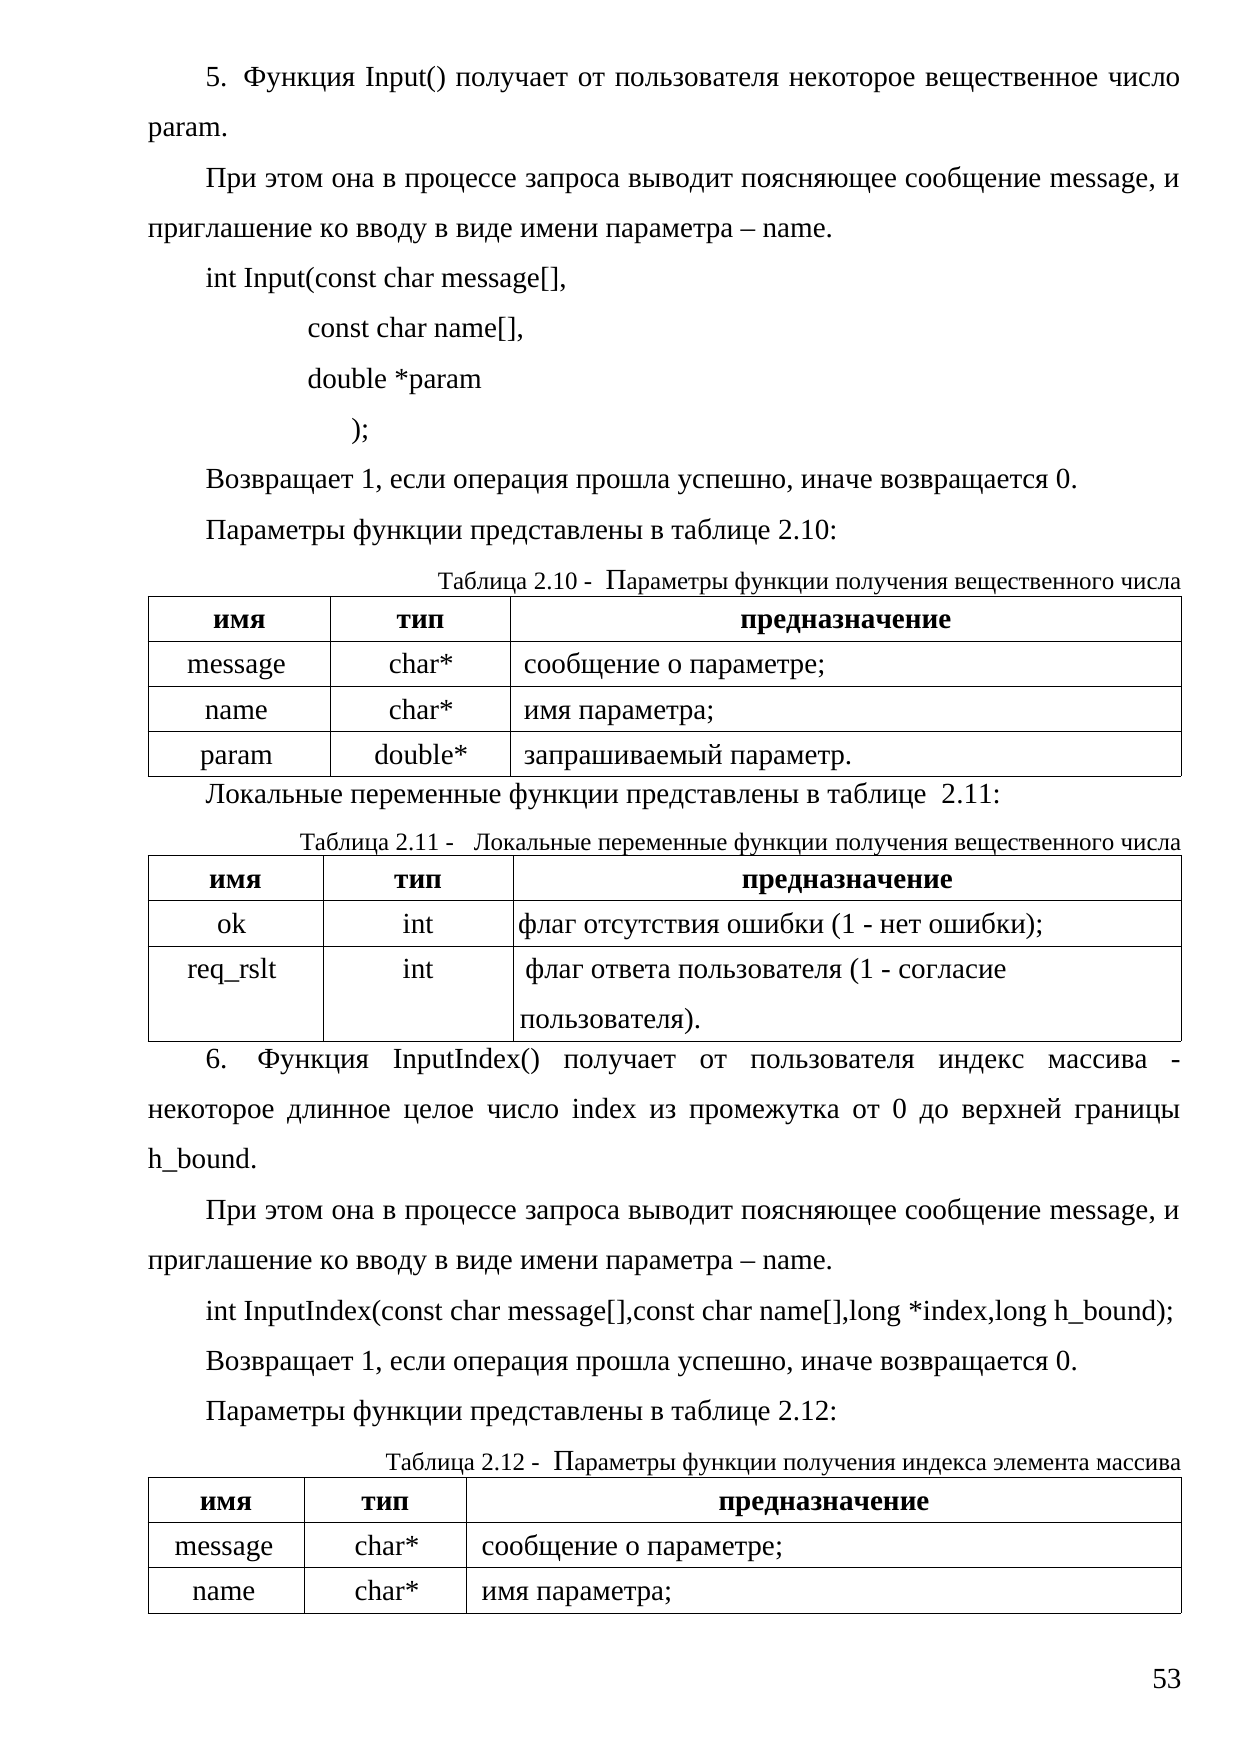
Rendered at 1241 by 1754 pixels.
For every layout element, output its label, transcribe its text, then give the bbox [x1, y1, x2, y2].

text Параметры функции представлены в таблице 2.10: [148, 512, 1181, 545]
text int Input(const char message[], [148, 260, 1181, 294]
table_cell message [149, 642, 330, 686]
text Параметры функции представлены в таблице 2.12: [148, 1393, 1181, 1427]
text Локальные переменные функции представлены в таблице 2.11: [148, 777, 1181, 810]
table_cell int [324, 901, 513, 946]
table_header предназначение [514, 856, 1181, 900]
table_cell char* [305, 1523, 466, 1567]
table_cell req_rslt [149, 947, 323, 1041]
table_cell double* [331, 732, 510, 776]
text double *param [148, 361, 1181, 394]
table_cell char* [331, 687, 510, 731]
table_header предназначение [511, 597, 1181, 641]
table_cell char* [305, 1568, 466, 1612]
table_header имя [149, 597, 330, 641]
table_cell name [149, 1568, 304, 1612]
table_cell ok [149, 901, 323, 946]
table_header имя [149, 1478, 304, 1522]
table_cell message [149, 1523, 304, 1567]
table_cell флаг ответа пользователя (1 - согласие пользователя). [514, 947, 1181, 1041]
table_header имя [149, 856, 323, 900]
table_header предназначение [467, 1478, 1181, 1522]
text Таблица 2.11 - Локальные переменные функции получения вещественного числа [148, 827, 1181, 855]
table_cell сообщение о параметре; [511, 642, 1181, 686]
table_cell сообщение о параметре; [467, 1523, 1181, 1567]
table_header тип [324, 856, 513, 900]
list Функция Input() получает от пользователя некоторое вещественное число param. [148, 59, 1181, 143]
text const char name[], [148, 311, 1181, 344]
text При этом она в процессе запроса выводит поясняющее сообщение message, и приглашение ко вводу в виде имени параметра – name. [148, 160, 1181, 243]
table_cell name [149, 687, 330, 731]
text Возвращает 1, если операция прошла успешно, иначе возвращается 0. [148, 462, 1181, 495]
table_header тип [305, 1478, 466, 1522]
table_cell int [324, 947, 513, 1041]
list Функция InputIndex() получает от пользователя индекс массива - некоторое длинное целое число index из промежутка от 0 до верхней границы h_bound. [148, 1042, 1181, 1175]
table_cell char* [331, 642, 510, 686]
text При этом она в процессе запроса выводит поясняющее сообщение message, и приглашение ко вводу в виде имени параметра – name. [148, 1192, 1181, 1276]
table_header тип [331, 597, 510, 641]
table_cell param [149, 732, 330, 776]
text Возвращает 1, если операция прошла успешно, иначе возвращается 0. [148, 1343, 1181, 1376]
table_cell запрашиваемый параметр. [511, 732, 1181, 776]
text Таблица 2.12 - Параметры функции получения индекса элемента массива [148, 1443, 1181, 1477]
text int InputIndex(const char message[],const char name[],long *index,long h_bound); [148, 1293, 1181, 1326]
text ); [148, 411, 1181, 445]
table_cell имя параметра; [511, 687, 1181, 731]
table_cell флаг отсутствия ошибки (1 - нет ошибки); [514, 901, 1181, 946]
table_cell имя параметра; [467, 1568, 1181, 1612]
text Таблица 2.10 - Параметры функции получения вещественного числа [148, 562, 1181, 596]
